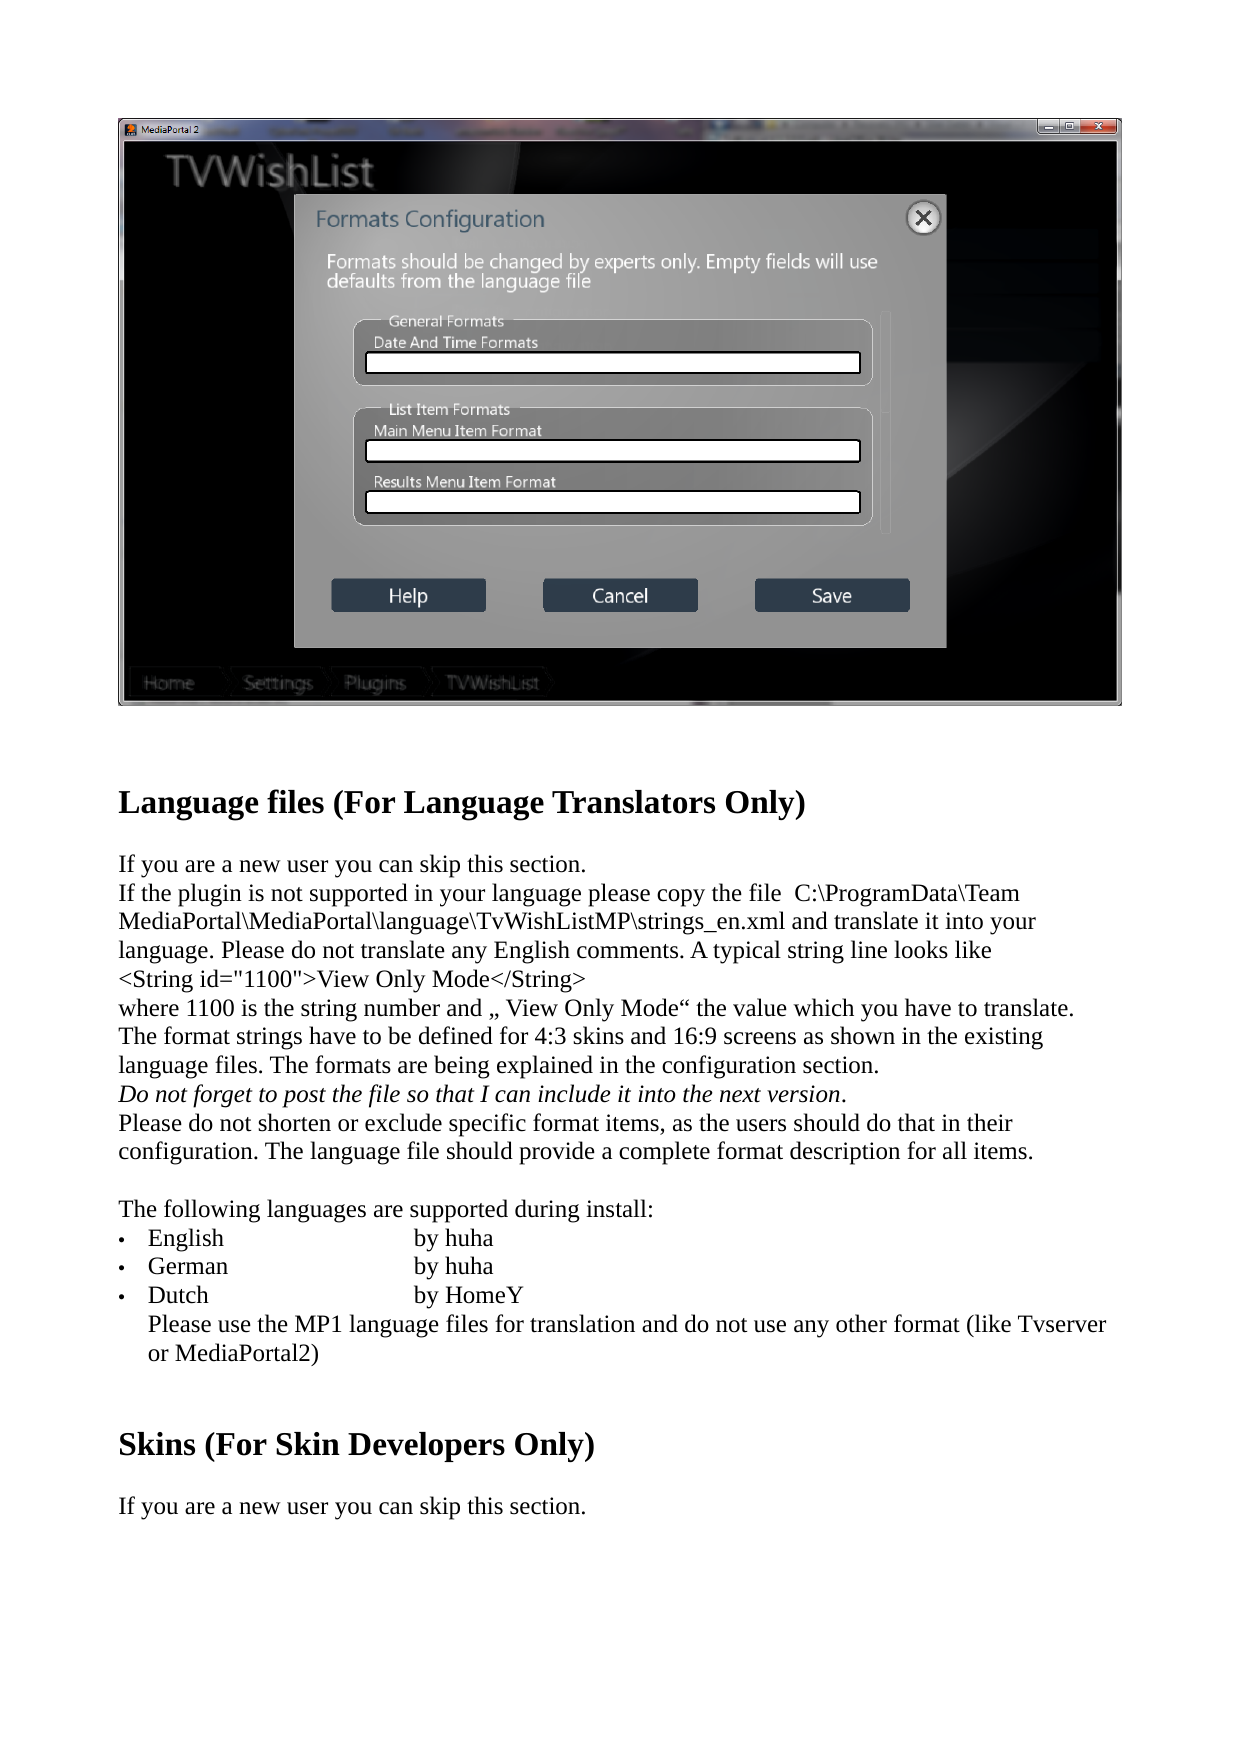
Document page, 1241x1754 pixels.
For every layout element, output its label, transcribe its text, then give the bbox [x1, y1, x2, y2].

list Dutch by HomeY [118, 1280, 1122, 1309]
list English by huha [118, 1223, 1122, 1251]
text The format strings have to be defined for 4:3 skins and 16:9 screens as shown in the existing language files. The formats are being explained in the configuration section. [118, 1021, 1122, 1079]
text where 1100 is the string number and „ View Only Mode“ the value which you have to translate. [118, 993, 1122, 1021]
picture [118, 118, 1122, 706]
list Please use the MP1 language files for translation and do not use any other format (like Tvserver or MediaPortal2) [118, 1309, 1122, 1366]
text If the plugin is not supported in your language please copy the file C:\ProgramData\Team MediaPortal\MediaPortal\language\TvWishListMP\strings_en.xml and translate it into your language. Please do not translate any English comments. A typical string line looks like [118, 878, 1122, 964]
text If you are a new user you can skip this section. [118, 849, 1122, 878]
text Language files (For Language Translators Only) [118, 782, 1122, 820]
text Do not forget to post the file so that I can include it into the next version. [118, 1079, 1122, 1108]
text Please do not shorten or exclude specific format items, as the users should do that in their configuration. The language file should provide a complete format description for all items. [118, 1108, 1122, 1165]
text <String id="1100">View Only Mode</String> [118, 964, 1122, 993]
text If you are a new user you can skip this section. [118, 1491, 1122, 1520]
text The following languages are supported during install: [118, 1194, 1122, 1223]
text Skins (For Skin Developers Only) [118, 1424, 1122, 1462]
list German by huha [118, 1251, 1122, 1280]
